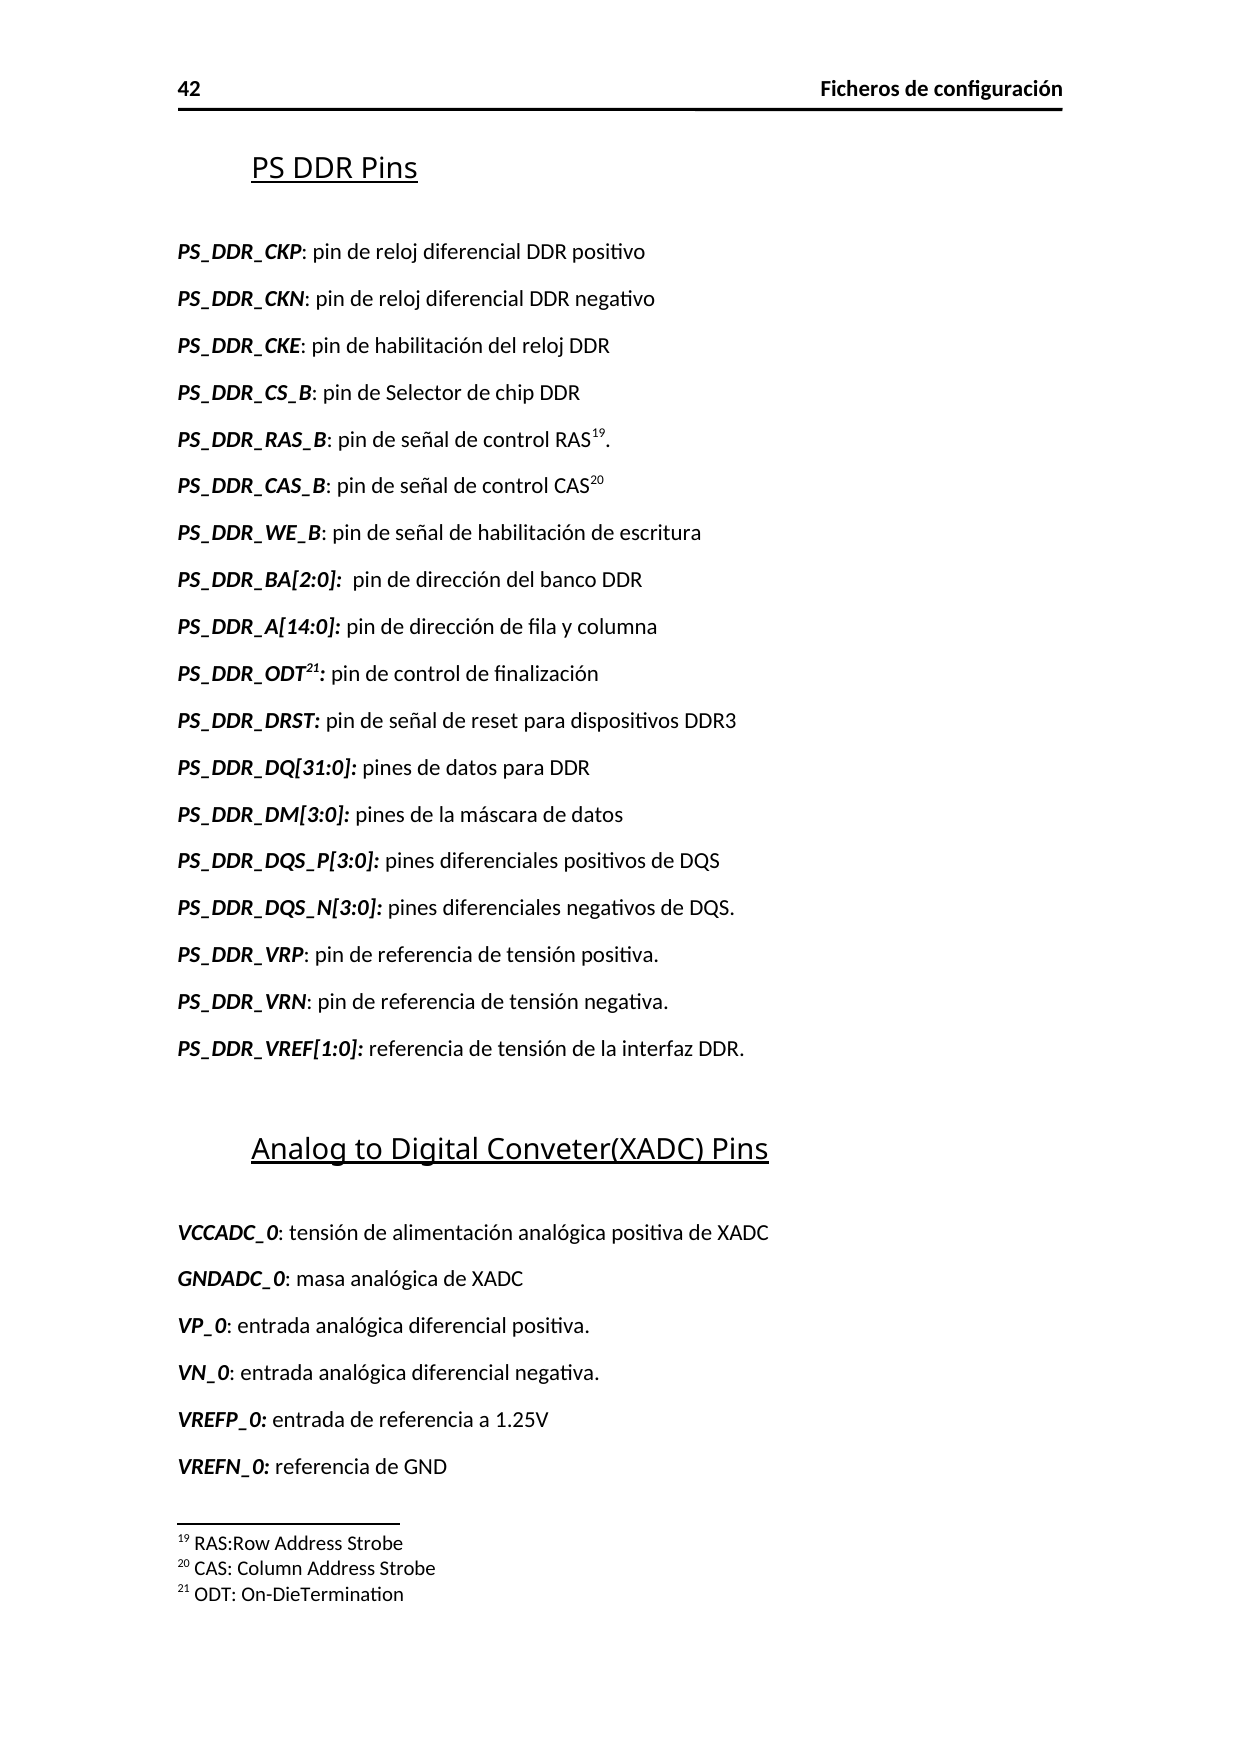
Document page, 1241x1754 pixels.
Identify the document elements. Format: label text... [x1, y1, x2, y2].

text CAS: Column Address Strobe [177, 1556, 1063, 1581]
text PS_DDR_RAS_B: pin de señal de control RAS. [177, 425, 1063, 453]
text PS_DDR_CAS_B: pin de señal de control CAS [177, 472, 1063, 500]
subtitle Analog to Digital Conveter(XADC) Pins [251, 1128, 1063, 1168]
text VREFP_0: entrada de referencia a 1.25V [177, 1405, 1063, 1433]
text PS_DDR_BA[2:0]: pin de dirección del banco DDR [177, 565, 1063, 593]
text VREFN_0: referencia de GND [177, 1452, 1063, 1480]
text PS_DDR_DQS_N[3:0]: pines diferenciales negativos de DQS. [177, 893, 1063, 922]
text PS_DDR_WE_B: pin de señal de habilitación de escritura [177, 518, 1063, 547]
text VN_0: entrada analógica diferencial negativa. [177, 1358, 1063, 1386]
text VP_0: entrada analógica diferencial positiva. [177, 1311, 1063, 1339]
text PS_DDR_CKN: pin de reloj diferencial DDR negativo [177, 284, 1063, 312]
text PS_DDR_A[14:0]: pin de dirección de fila y columna [177, 612, 1063, 640]
text PS_DDR_DRST: pin de señal de reset para dispositivos DDR3 [177, 706, 1063, 734]
text GNDADC_0: masa analógica de XADC [177, 1264, 1063, 1292]
text PS_DDR_DQS_P[3:0]: pines diferenciales positivos de DQS [177, 847, 1063, 875]
text PS_DDR_ODT: pin de control de finalización [177, 659, 1063, 687]
text PS_DDR_VREF[1:0]: referencia de tensión de la interfaz DDR. [177, 1034, 1063, 1062]
text PS_DDR_DM[3:0]: pines de la máscara de datos [177, 800, 1063, 828]
text ODT: On-DieTermination [177, 1581, 1063, 1606]
text PS_DDR_VRP: pin de referencia de tensión positiva. [177, 940, 1063, 968]
text PS_DDR_CKP: pin de reloj diferencial DDR positivo [177, 237, 1063, 265]
text PS_DDR_VRN: pin de referencia de tensión negativa. [177, 987, 1063, 1015]
subtitle PS DDR Pins [251, 148, 1063, 187]
text PS_DDR_DQ[31:0]: pines de datos para DDR [177, 753, 1063, 781]
text VCCADC_0: tensión de alimentación analógica positiva de XADC [177, 1218, 1063, 1246]
text RAS:Row Address Strobe [177, 1530, 1063, 1556]
text PS_DDR_CS_B: pin de Selector de chip DDR [177, 378, 1063, 406]
text PS_DDR_CKE: pin de habilitación del reloj DDR [177, 331, 1063, 359]
